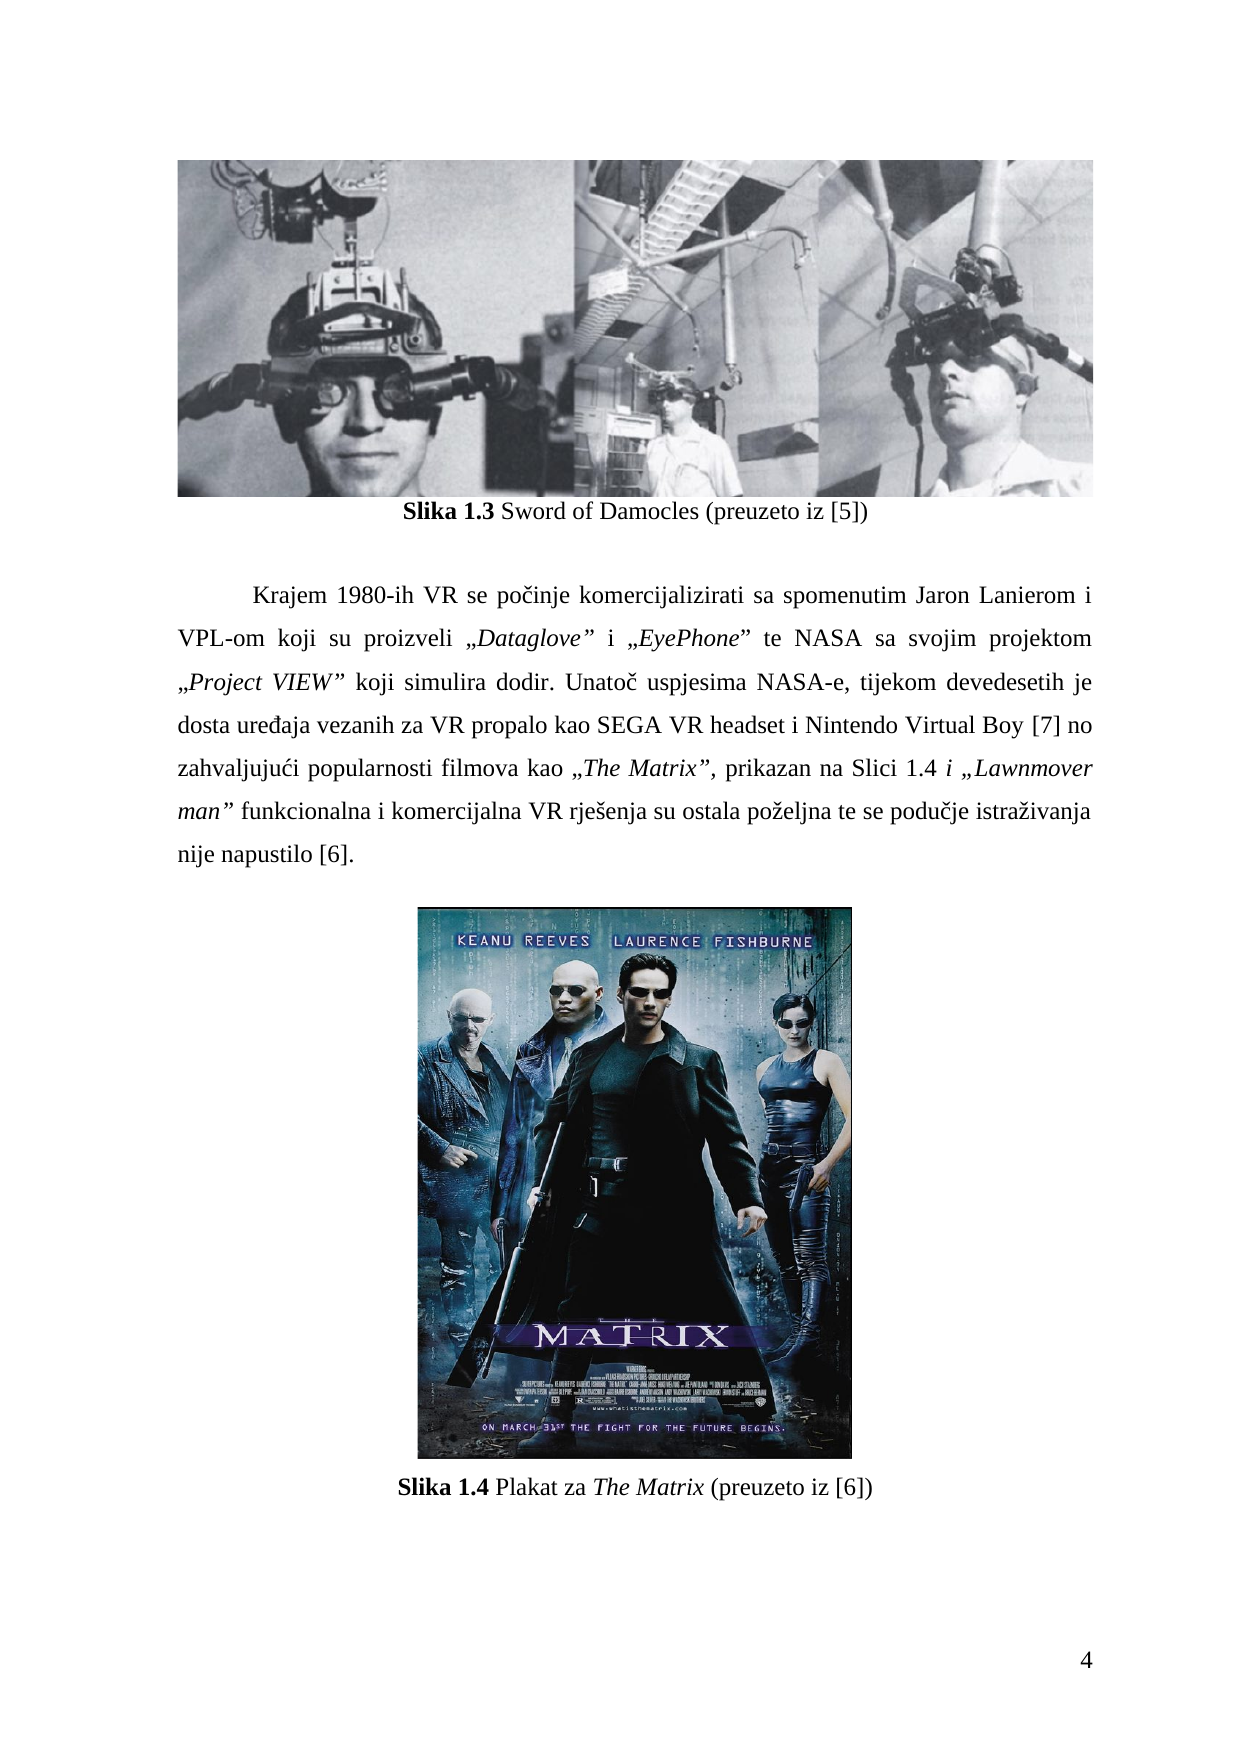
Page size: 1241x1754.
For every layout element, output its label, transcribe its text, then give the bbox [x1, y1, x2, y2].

picture [417, 907, 852, 1459]
text Slika 1.4 Plakat za The Matrix (preuzeto iz [6]) [387, 1472, 883, 1500]
text Slika 1.3 Sword of Damocles (preuzeto iz [5]) [177, 497, 1093, 525]
text Krajem 1980-ih VR se počinje komercijalizirati sa spomenutim Jaron Lanierom i VPL-om koji su proizveli „Dataglove” i „EyePhone” te NASA sa svojim projektom „Project VIEW” koji simulira dodir. Unatoč uspjesima NASA-e, tijekom devedesetih je dosta uređaja vezanih za VR propalo kao SEGA VR headset i Nintendo Virtual Boy [7] no zahvaljujući popularnosti filmova kao „The Matrix”, prikazan na Slici 1.4 i „Lawnmover man” funkcionalna i komercijalna VR rješenja su ostala poželjna te se podučje istraživanja nije napustilo [6]. [177, 566, 1092, 868]
picture [177, 160, 1093, 497]
